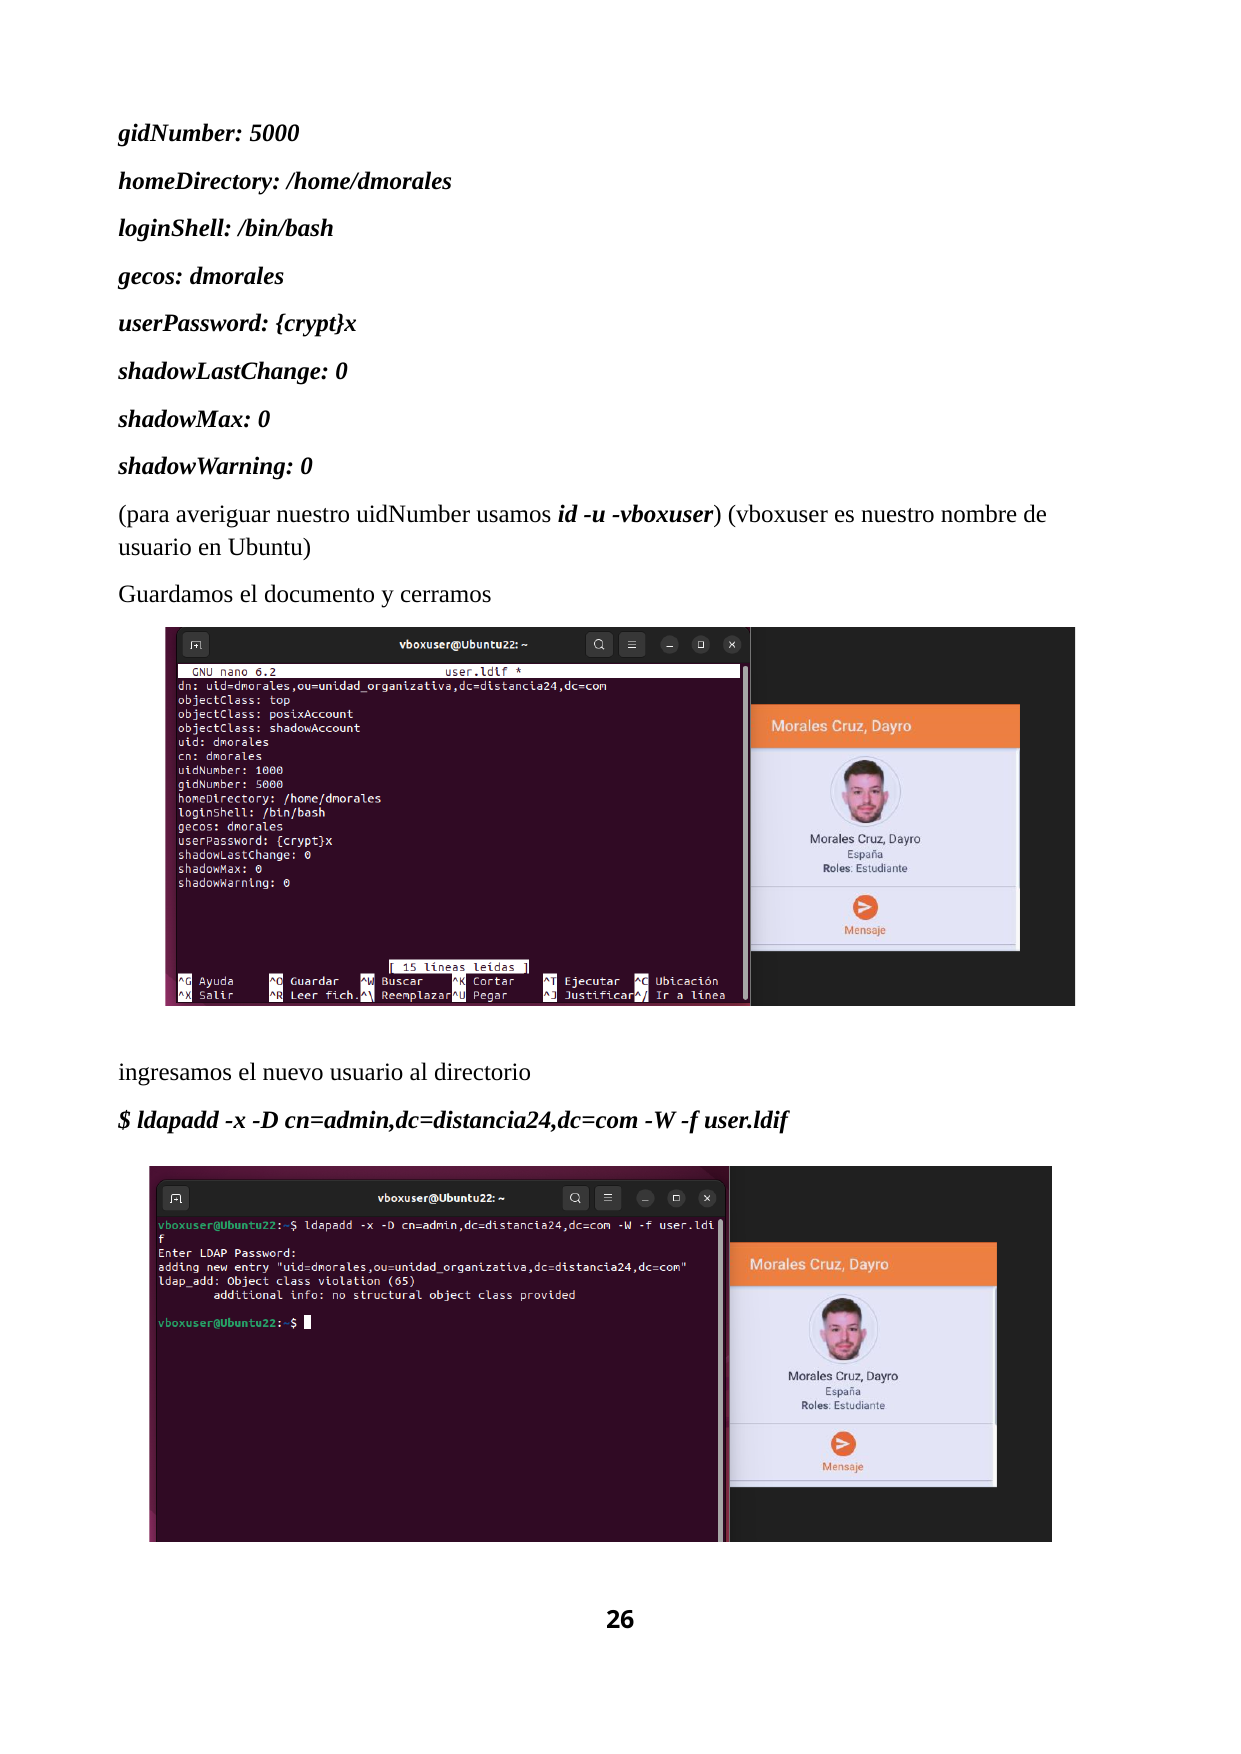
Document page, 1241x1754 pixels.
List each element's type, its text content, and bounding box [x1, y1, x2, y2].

text Guardamos el documento y cerramos [118, 579, 1122, 608]
text shadowWarning: 0 [118, 451, 1122, 480]
text loginShell: /bin/bash [118, 213, 1122, 242]
text shadowMax: 0 [118, 404, 1122, 432]
text userPassword: {crypt}x [118, 308, 1122, 337]
text (para averiguar nuestro uidNumber usamos id -u -vboxuser) (vboxuser es nuestro nombre de usuario en Ubuntu) [118, 499, 1122, 561]
text homeDirectory: /home/dmorales [118, 166, 1122, 194]
text shadowLastChange: 0 [118, 356, 1122, 385]
text ingresamos el nuevo usuario al directorio [118, 1057, 1122, 1086]
text gecos: dmorales [118, 261, 1122, 290]
text $ ldapadd -x -D cn=admin,dc=distancia24,dc=com -W -f user.ldif [118, 1105, 1122, 1133]
picture [149, 1166, 1052, 1542]
picture [165, 627, 1075, 1006]
text gidNumber: 5000 [118, 118, 1122, 147]
